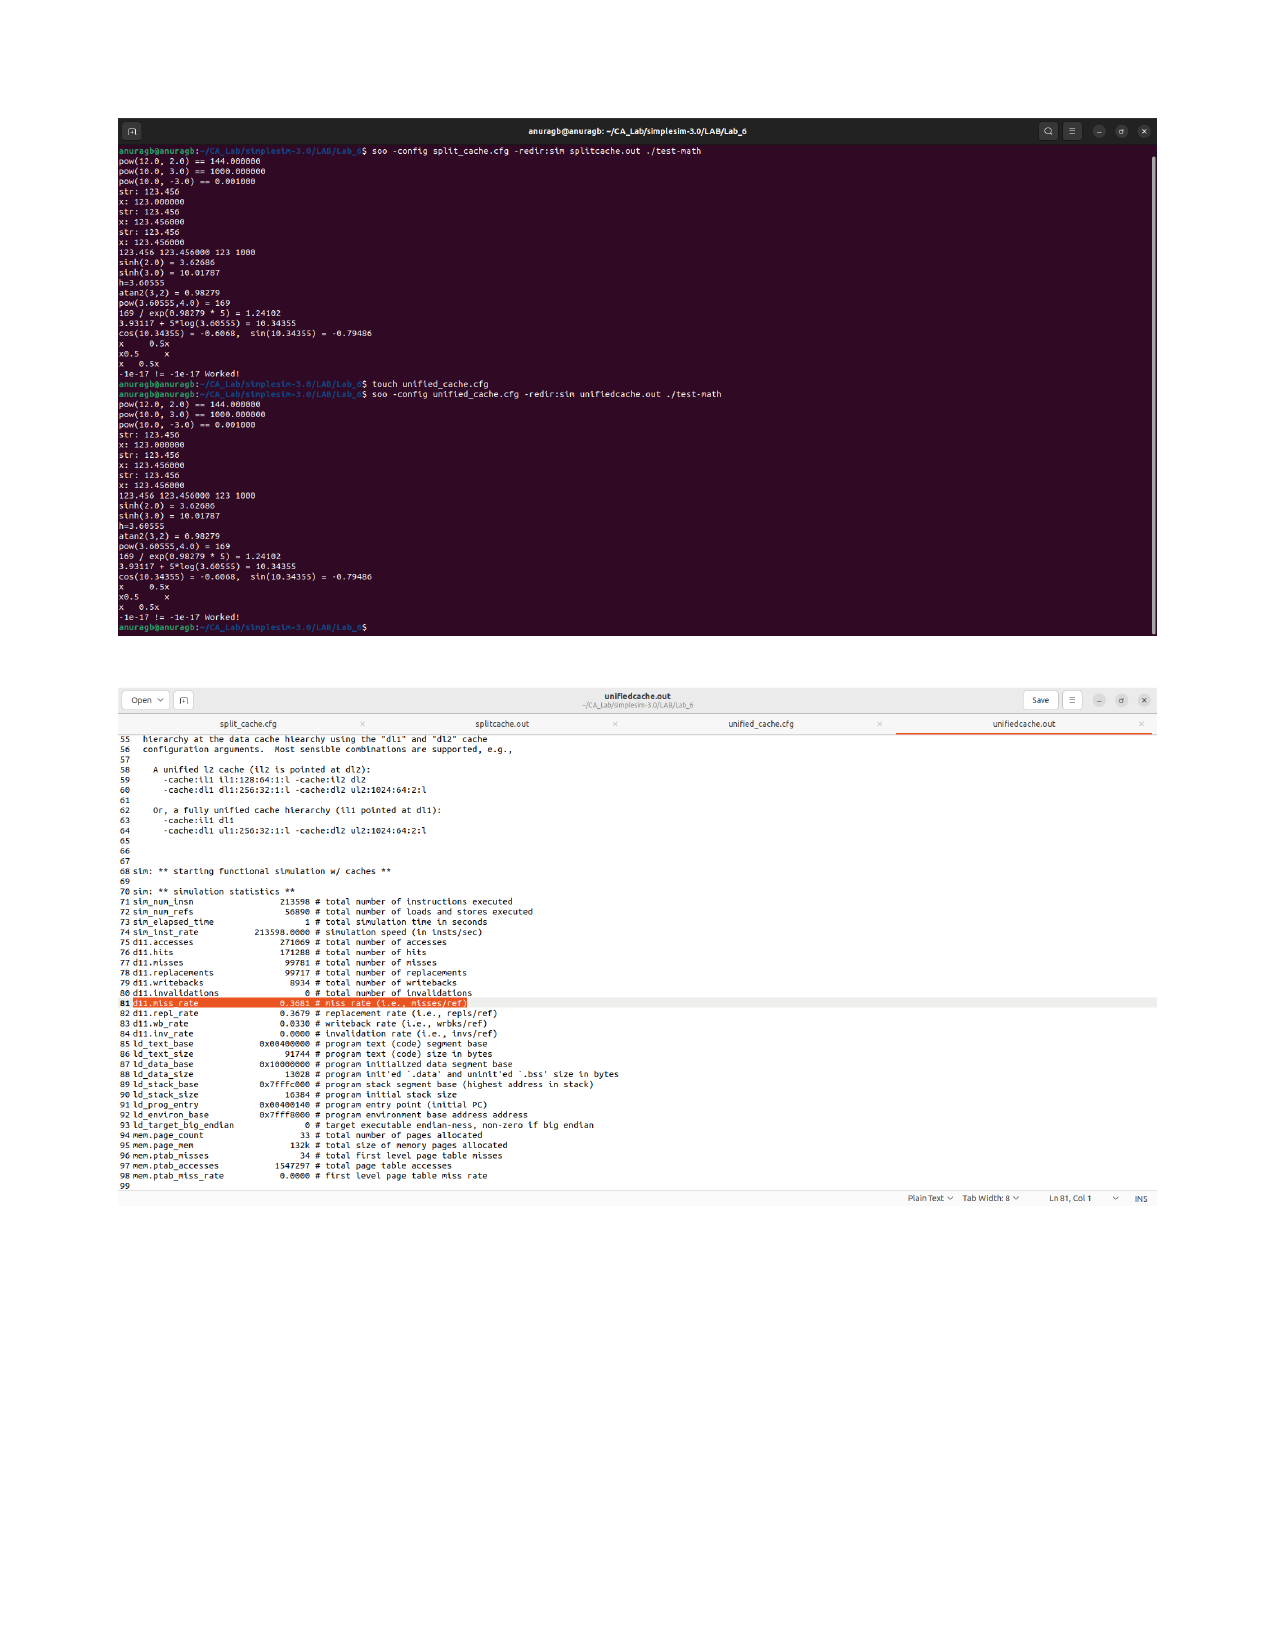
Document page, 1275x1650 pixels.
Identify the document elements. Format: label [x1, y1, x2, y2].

picture [118, 687, 1157, 1206]
picture [118, 118, 1157, 636]
